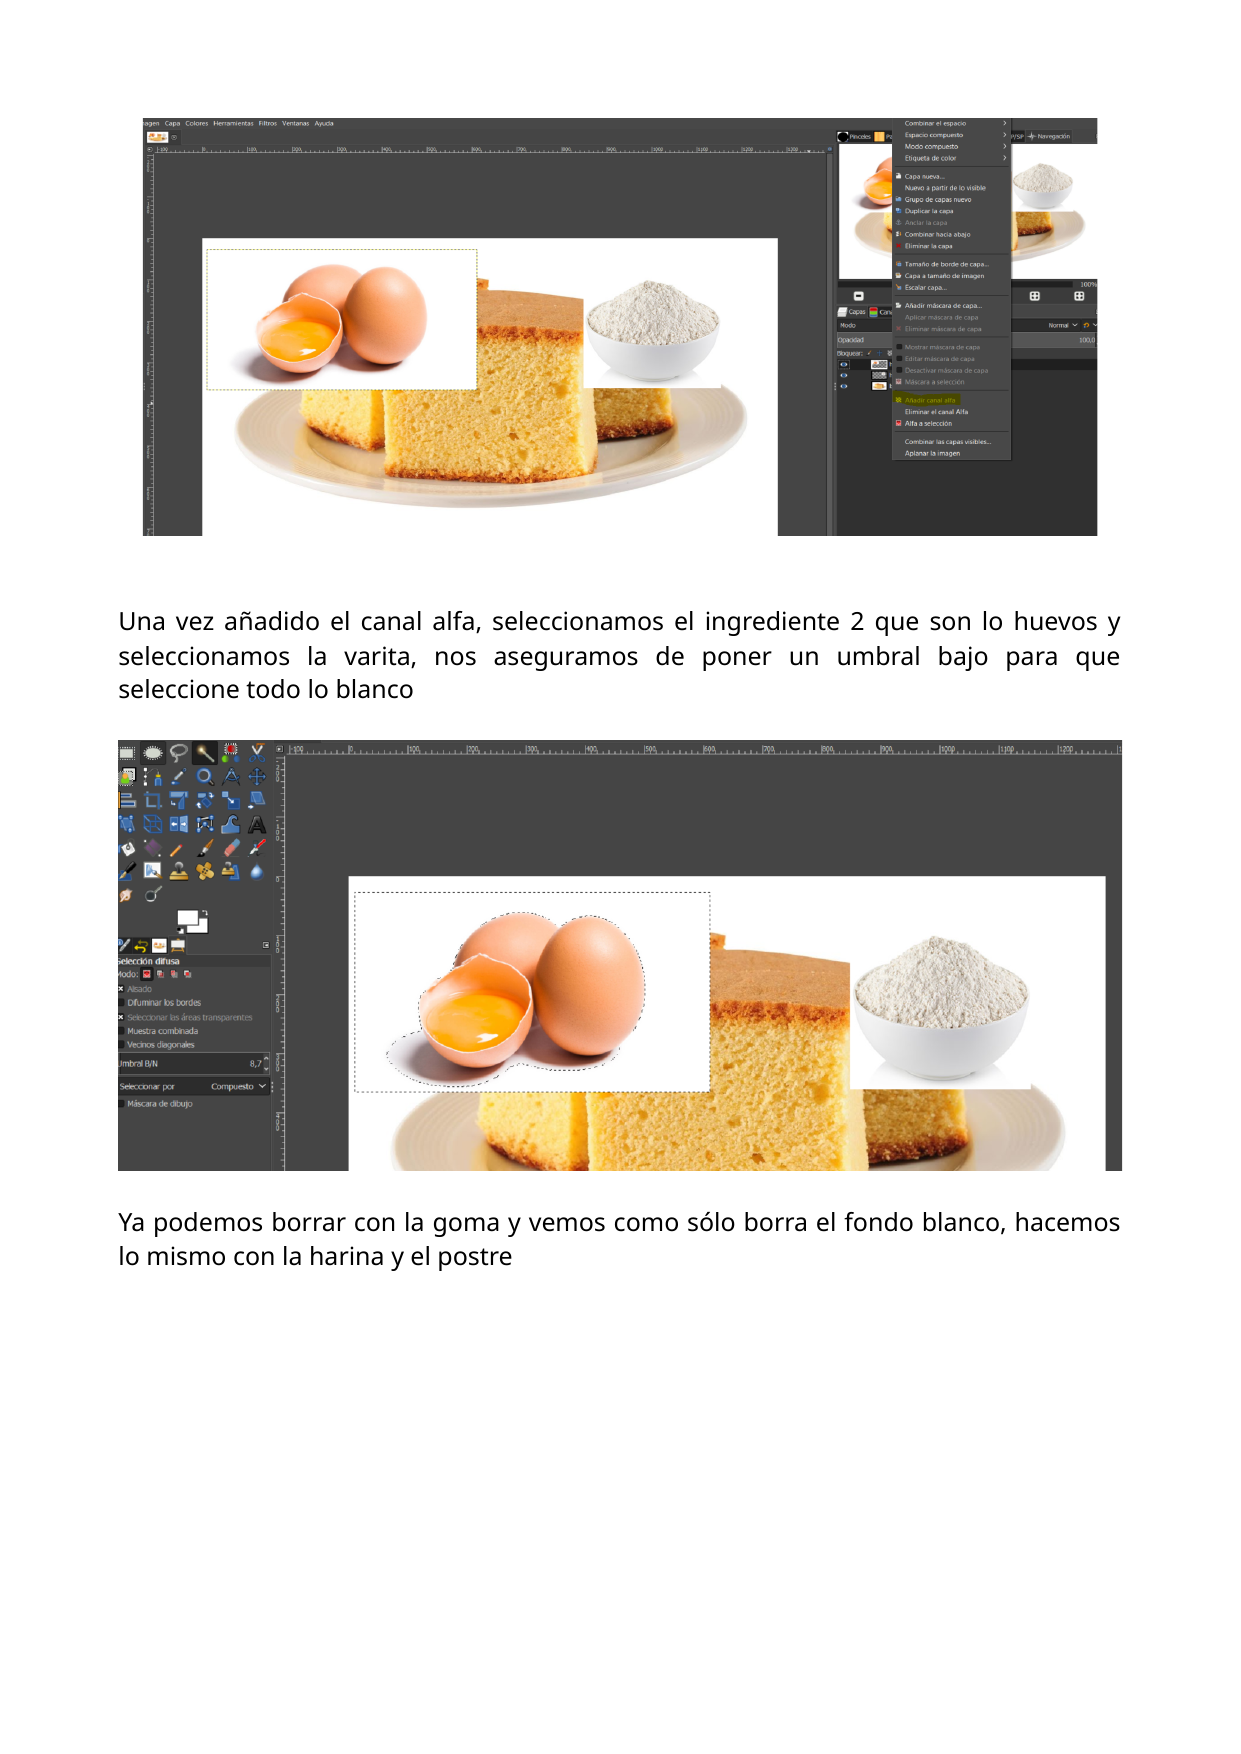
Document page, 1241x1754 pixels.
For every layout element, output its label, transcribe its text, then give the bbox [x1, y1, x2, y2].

text Ya podemos borrar con la goma y vemos como sólo borra el fondo blanco, hacemos lo mismo con la harina y el postre [118, 1205, 1122, 1273]
text Una vez añadido el canal alfa, seleccionamos el ingrediente 2 que son lo huevos y seleccionamos la varita, nos aseguramos de poner un umbral bajo para que seleccione todo lo blanco [118, 604, 1122, 706]
picture [118, 740, 1123, 1171]
picture [142, 118, 1098, 536]
